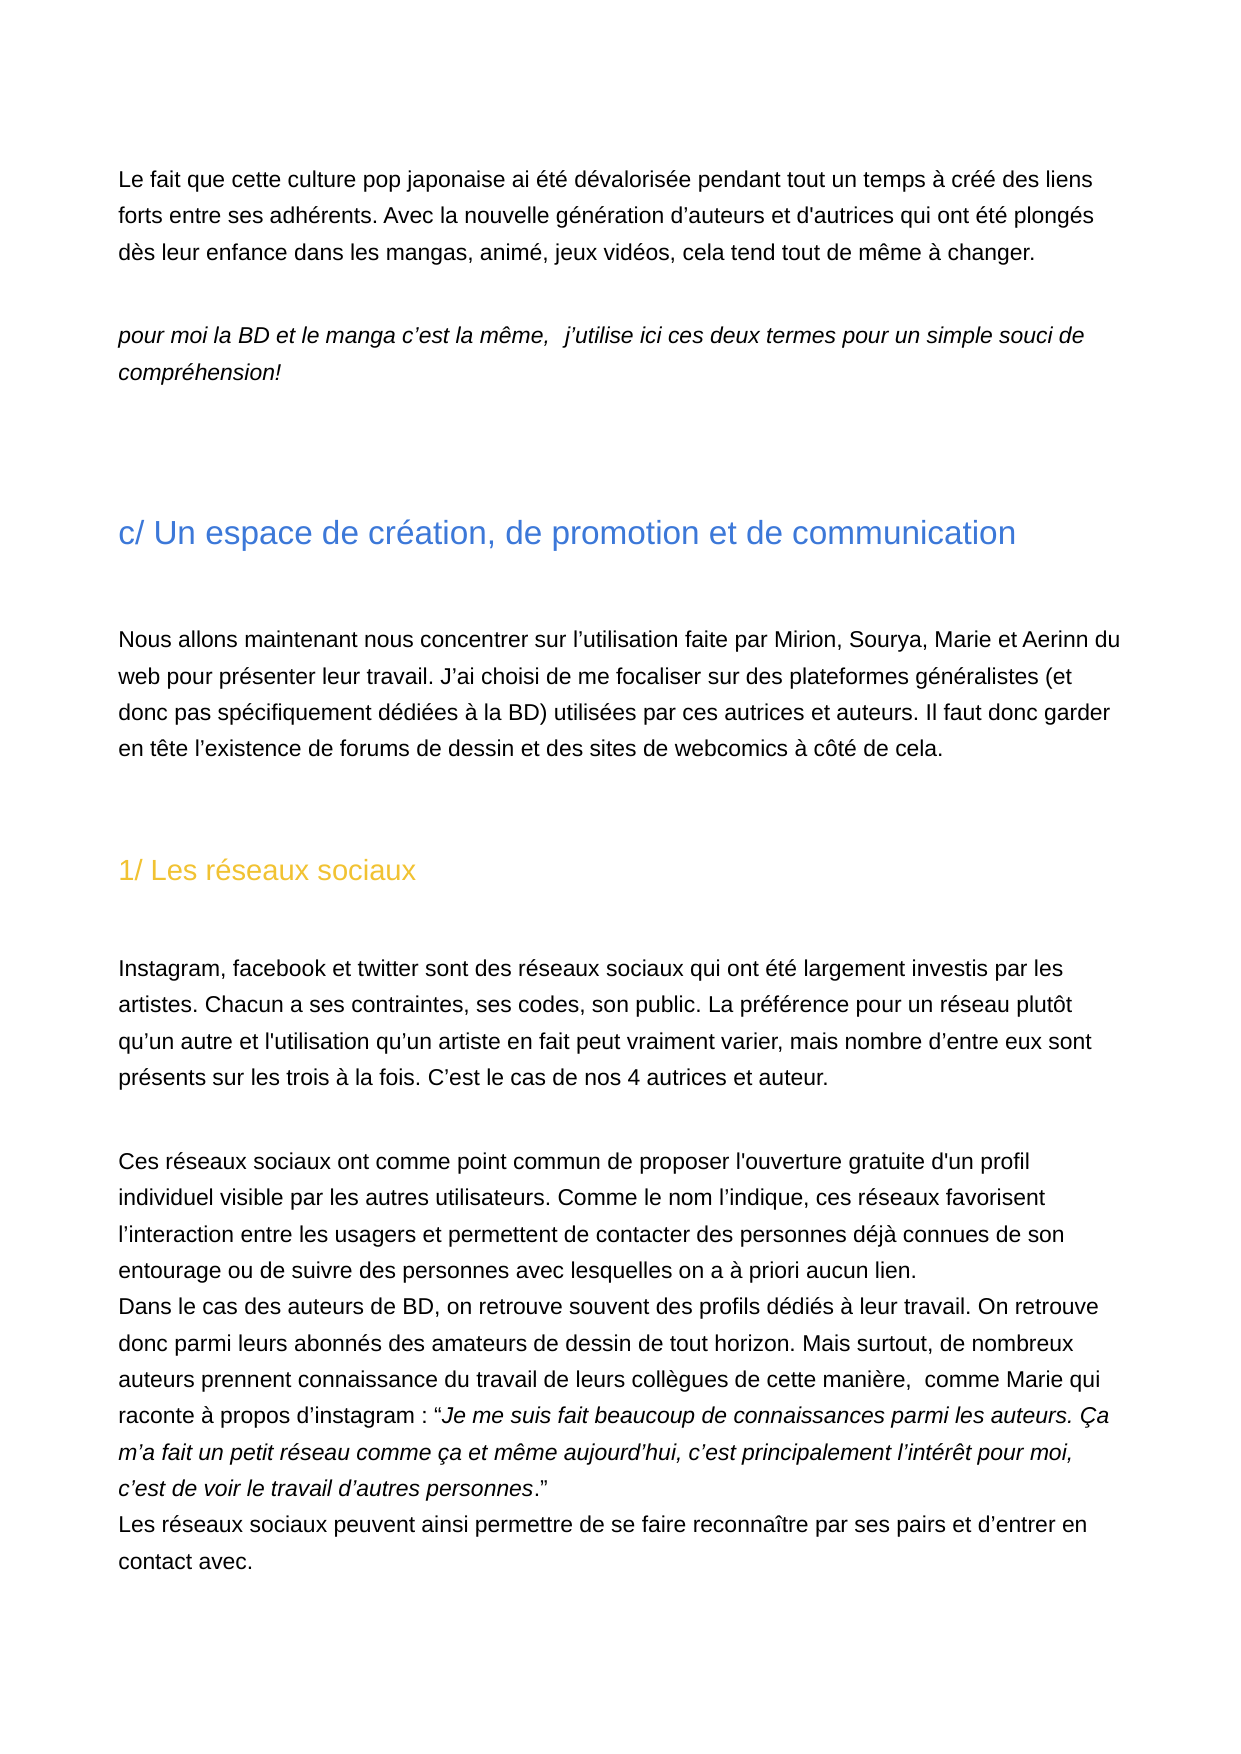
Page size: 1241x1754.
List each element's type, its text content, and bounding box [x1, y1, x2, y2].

text Ces réseaux sociaux ont comme point commun de proposer l'ouverture gratuite d'un profil individuel visible par les autres utilisateurs. Comme le nom l’indique, ces réseaux favorisent l’interaction entre les usagers et permettent de contacter des personnes déjà connues de son entourage ou de suivre des personnes avec lesquelles on a à priori aucun lien. [118, 1148, 1122, 1283]
text Les réseaux sociaux peuvent ainsi permettre de se faire reconnaître par ses pairs et d’entrer en contact avec. [118, 1511, 1122, 1574]
subtitle c/ Un espace de création, de promotion et de communication [118, 513, 1122, 552]
subtitle 1/ Les réseaux sociaux [118, 853, 1122, 886]
text Nous allons maintenant nous concentrer sur l’utilisation faite par Mirion, Sourya, Marie et Aerinn du web pour présenter leur travail. J’ai choisi de me focaliser sur des plateformes généralistes (et donc pas spécifiquement dédiées à la BD) utilisées par ces autrices et auteurs. Il faut donc garder en tête l’existence de forums de dessin et des sites de webcomics à côté de cela. [118, 626, 1122, 762]
text Dans le cas des auteurs de BD, on retrouve souvent des profils dédiés à leur travail. On retrouve donc parmi leurs abonnés des amateurs de dessin de tout horizon. Mais surtout, de nombreux auteurs prennent connaissance du travail de leurs collègues de cette manière, comme Marie qui raconte à propos d’instagram : “Je me suis fait beaucoup de connaissances parmi les auteurs. Ça m’a fait un petit réseau comme ça et même aujourd’hui, c’est principalement l’intérêt pour moi, c’est de voir le travail d’autres personnes.” [118, 1293, 1122, 1501]
text Le fait que cette culture pop japonaise ai été dévalorisée pendant tout un temps à créé des liens forts entre ses adhérents. Avec la nouvelle génération d’auteurs et d'autrices qui ont été plongés dès leur enfance dans les mangas, animé, jeux vidéos, cela tend tout de même à changer. [118, 166, 1122, 265]
text Instagram, facebook et twitter sont des réseaux sociaux qui ont été largement investis par les artistes. Chacun a ses contraintes, ses codes, son public. La préférence pour un réseau plutôt qu’un autre et l'utilisation qu’un artiste en fait peut vraiment varier, mais nombre d’entre eux sont présents sur les trois à la fois. C’est le cas de nos 4 autrices et auteur. [118, 955, 1122, 1090]
text pour moi la BD et le manga c’est la même, j’utilise ici ces deux termes pour un simple souci de compréhension! [118, 322, 1122, 385]
